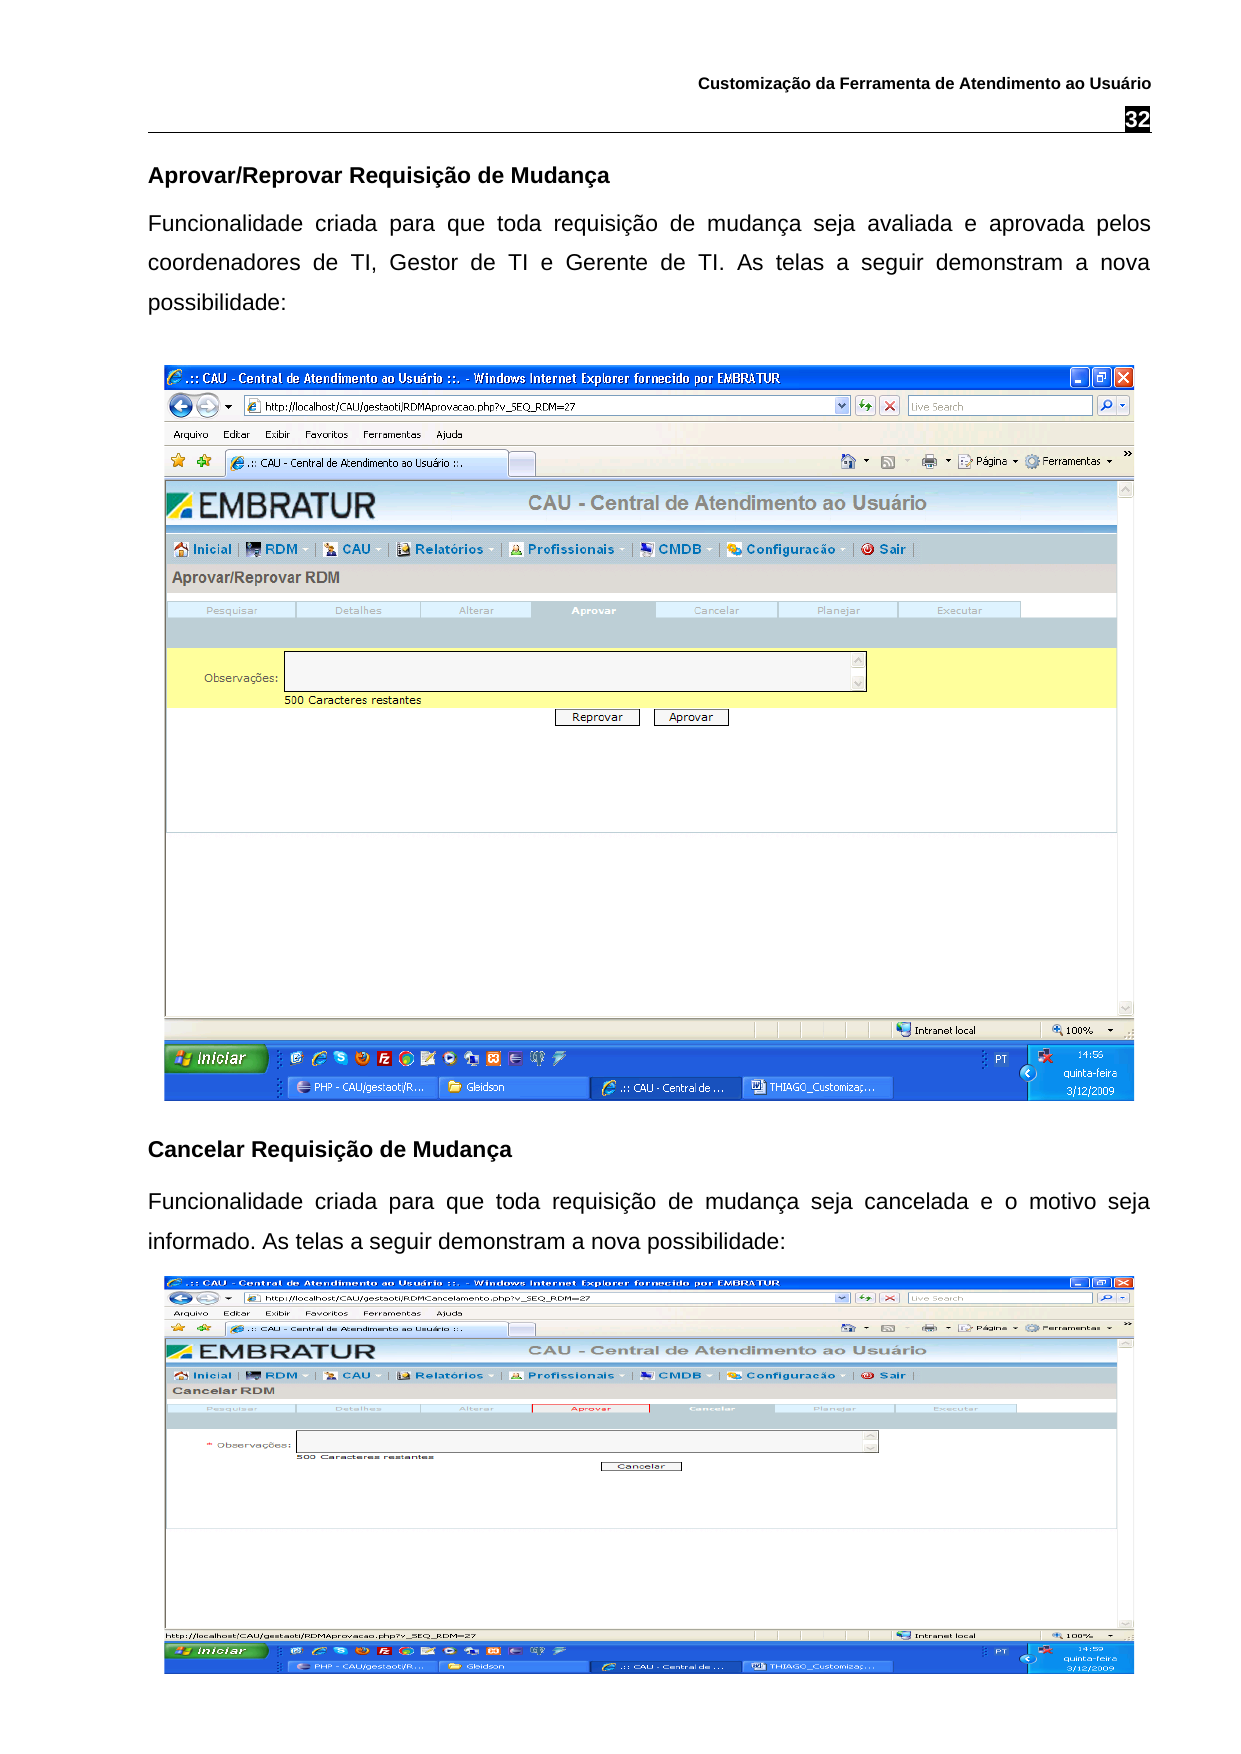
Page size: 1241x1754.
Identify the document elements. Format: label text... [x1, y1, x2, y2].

subtitle Cancelar Requisição de Mudança [148, 1136, 1152, 1188]
picture [164, 1276, 1135, 1674]
picture [164, 365, 1135, 1101]
text Funcionalidade criada para que toda requisição de mudança seja cancelada e o motivo seja informado. As telas a seguir demonstram a nova possibilidade: [148, 1188, 1152, 1254]
subtitle Aprovar/Reprovar Requisição de Mudança [148, 162, 1152, 209]
text Funcionalidade criada para que toda requisição de mudança seja avaliada e aprovada pelos coordenadores de TI, Gestor de TI e Gerente de TI. As telas a seguir demonstram a nova possibilidade: [148, 209, 1152, 315]
